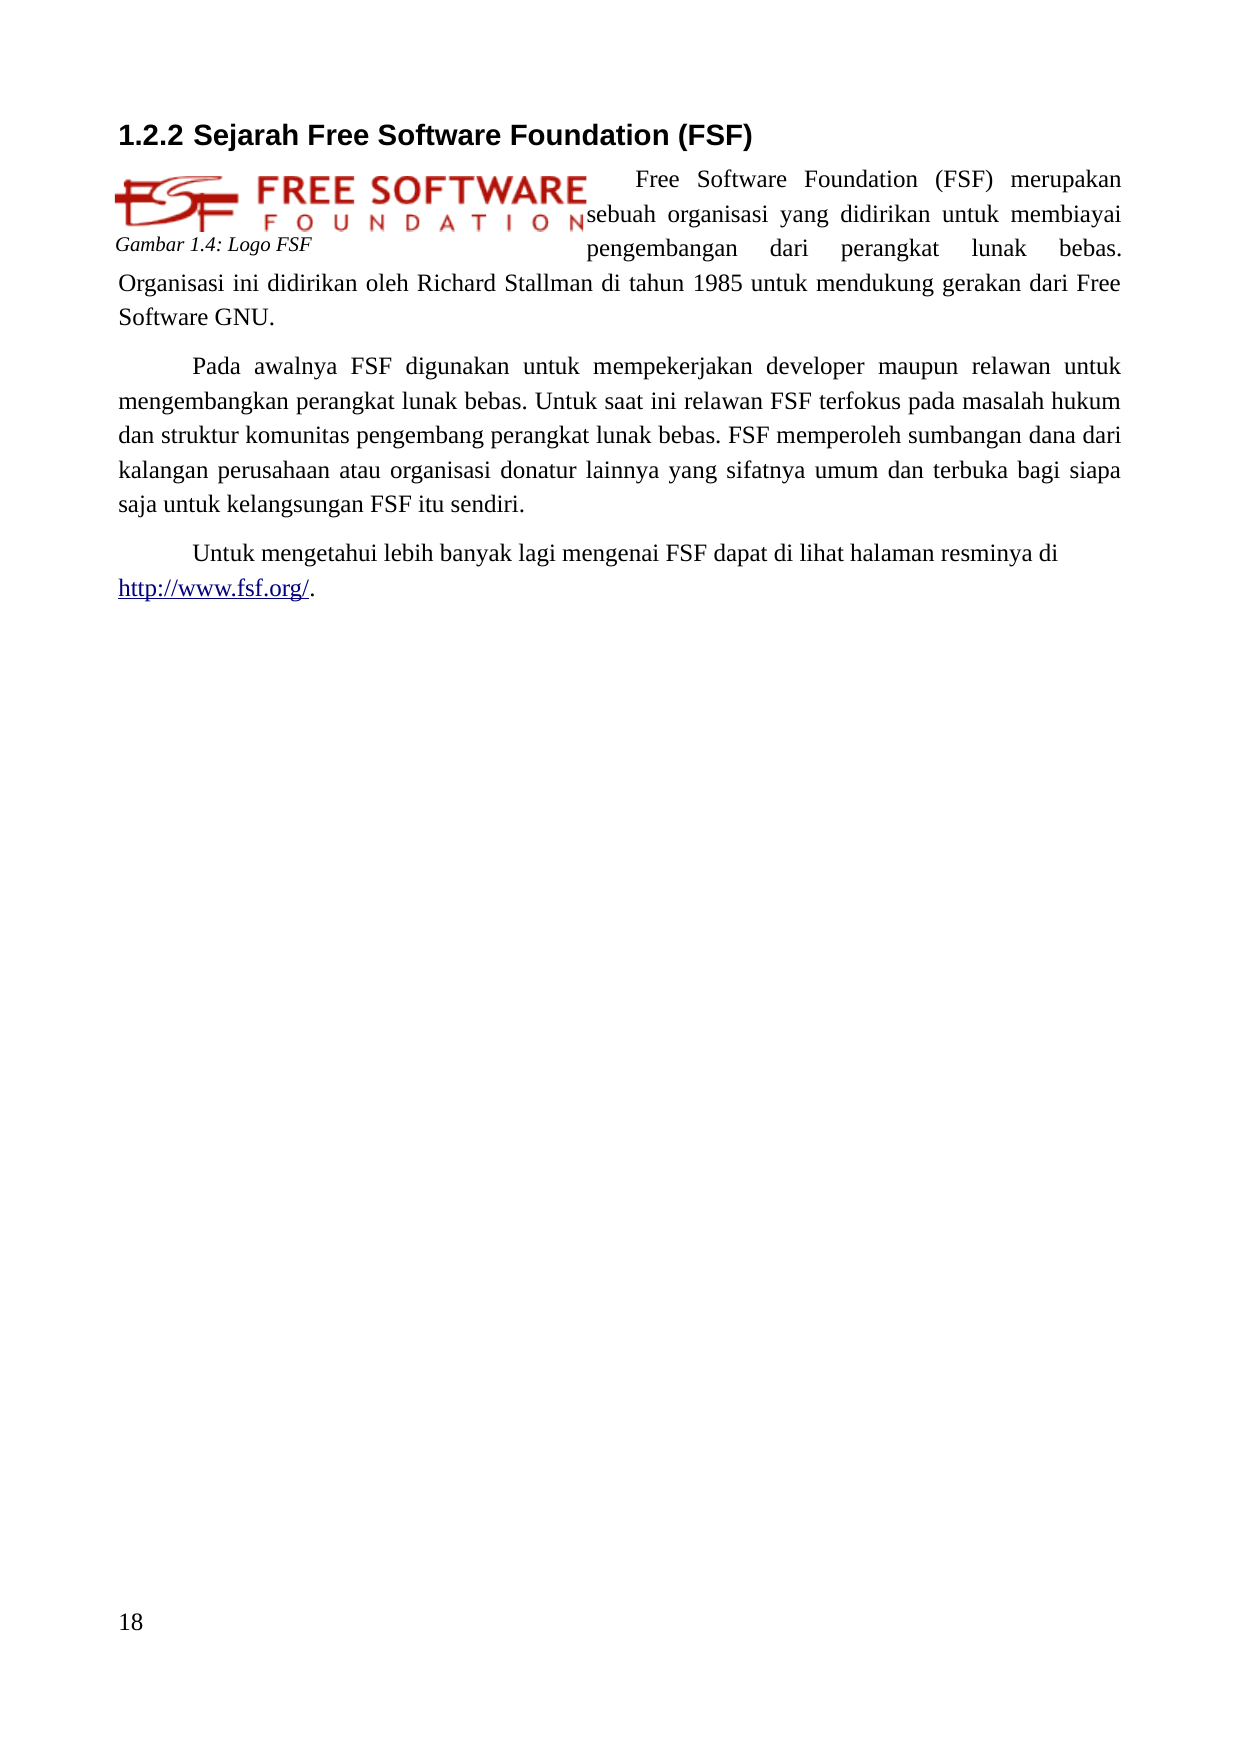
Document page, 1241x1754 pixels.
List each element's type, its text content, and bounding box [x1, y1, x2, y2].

text Untuk mengetahui lebih banyak lagi mengenai FSF dapat di lihat halaman resminya di http://www.fsf.org/. [118, 538, 1122, 602]
subtitle Sejarah Free Software Foundation (FSF) [118, 118, 1122, 152]
text Pada awalnya FSF digunakan untuk mempekerjakan developer maupun relawan untuk mengembangkan perangkat lunak bebas. Untuk saat ini relawan FSF terfokus pada masalah hukum dan struktur komunitas pengembang perangkat lunak bebas. FSF memperoleh sumbangan dana dari kalangan perusahaan atau organisasi donatur lainnya yang sifatnya umum dan terbuka bagi siapa saja untuk kelangsungan FSF itu sendiri. [118, 351, 1122, 518]
text Gambar 1.4: Logo FSF [115, 232, 586, 256]
text Free Software Foundation (FSF) merupakan sebuah organisasi yang didirikan untuk membiayai pengembangan dari perangkat lunak bebas. Organisasi ini didirikan oleh Richard Stallman di tahun 1985 untuk mendukung gerakan dari Free Software GNU. [115, 164, 1122, 331]
picture [114, 176, 587, 232]
